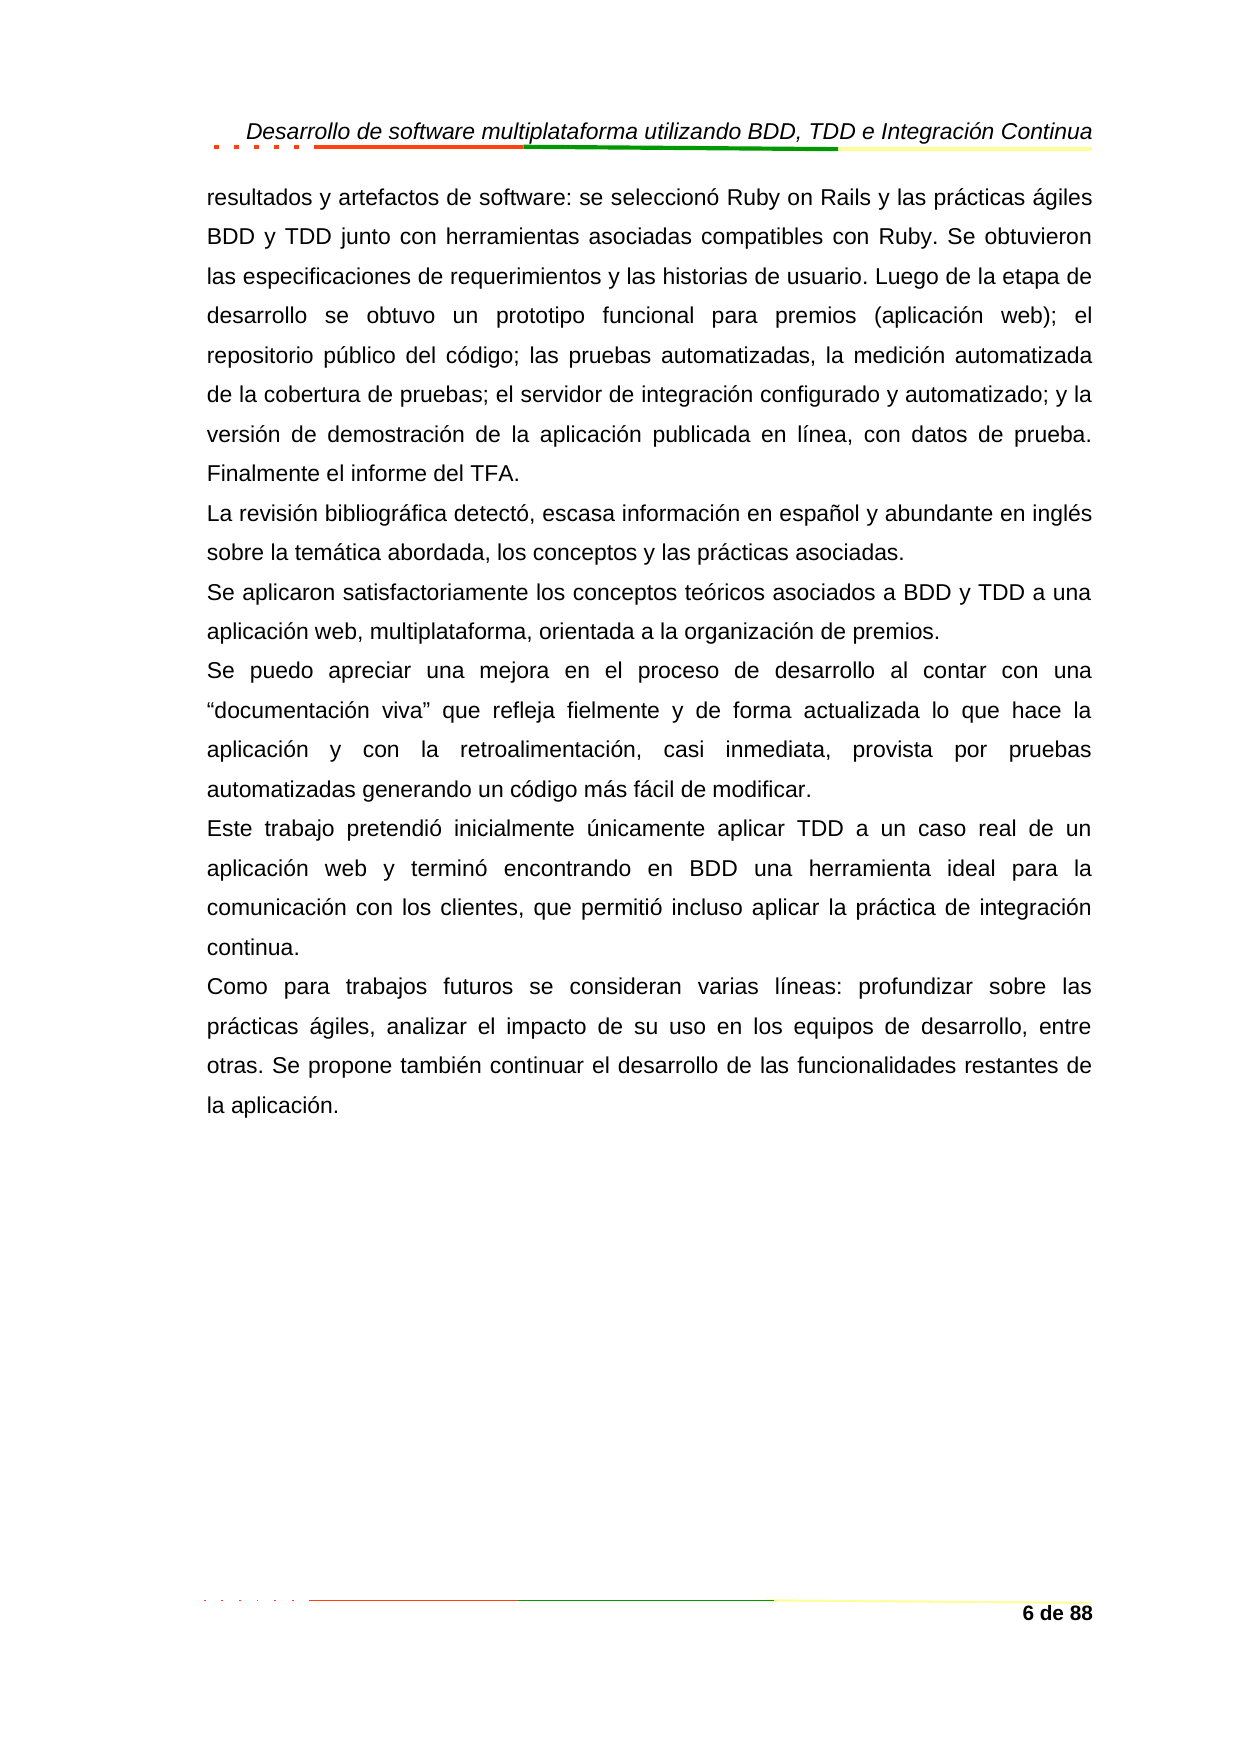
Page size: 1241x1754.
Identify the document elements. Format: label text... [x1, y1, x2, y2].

text resultados y artefactos de software: se seleccionó Ruby on Rails y las prácticas ágiles BDD y TDD junto con herramientas asociadas compatibles con Ruby. Se obtuvieron las especificaciones de requerimientos y las historias de usuario. Luego de la etapa de desarrollo se obtuvo un prototipo funcional para premios (aplicación web); el repositorio público del código; las pruebas automatizadas, la medición automatizada de la cobertura de pruebas; el servidor de integración configurado y automatizado; y la versión de demostración de la aplicación publicada en línea, con datos de prueba. Finalmente el informe del TFA. [207, 184, 1093, 486]
text Se aplicaron satisfactoriamente los conceptos teóricos asociados a BDD y TDD a una aplicación web, multiplataforma, orientada a la organización de premios. [207, 578, 1093, 644]
text Como para trabajos futuros se consideran varias líneas: profundizar sobre las prácticas ágiles, analizar el impacto de su uso en los equipos de desarrollo, entre otras. Se propone también continuar el desarrollo de las funcionalidades restantes de la aplicación. [207, 973, 1093, 1118]
text Se puedo apreciar una mejora en el proceso de desarrollo al contar con una “documentación viva” que refleja fielmente y de forma actualizada lo que hace la aplicación y con la retroalimentación, casi inmediata, provista por pruebas automatizadas generando un código más fácil de modificar. [207, 657, 1093, 802]
text La revisión bibliográfica detectó, escasa información en español y abundante en inglés sobre la temática abordada, los conceptos y las prácticas asociadas. [207, 499, 1093, 565]
text Este trabajo pretendió inicialmente únicamente aplicar TDD a un caso real de un aplicación web y terminó encontrando en BDD una herramienta ideal para la comunicación con los clientes, que permitió incluso aplicar la práctica de integración continua. [207, 815, 1093, 960]
